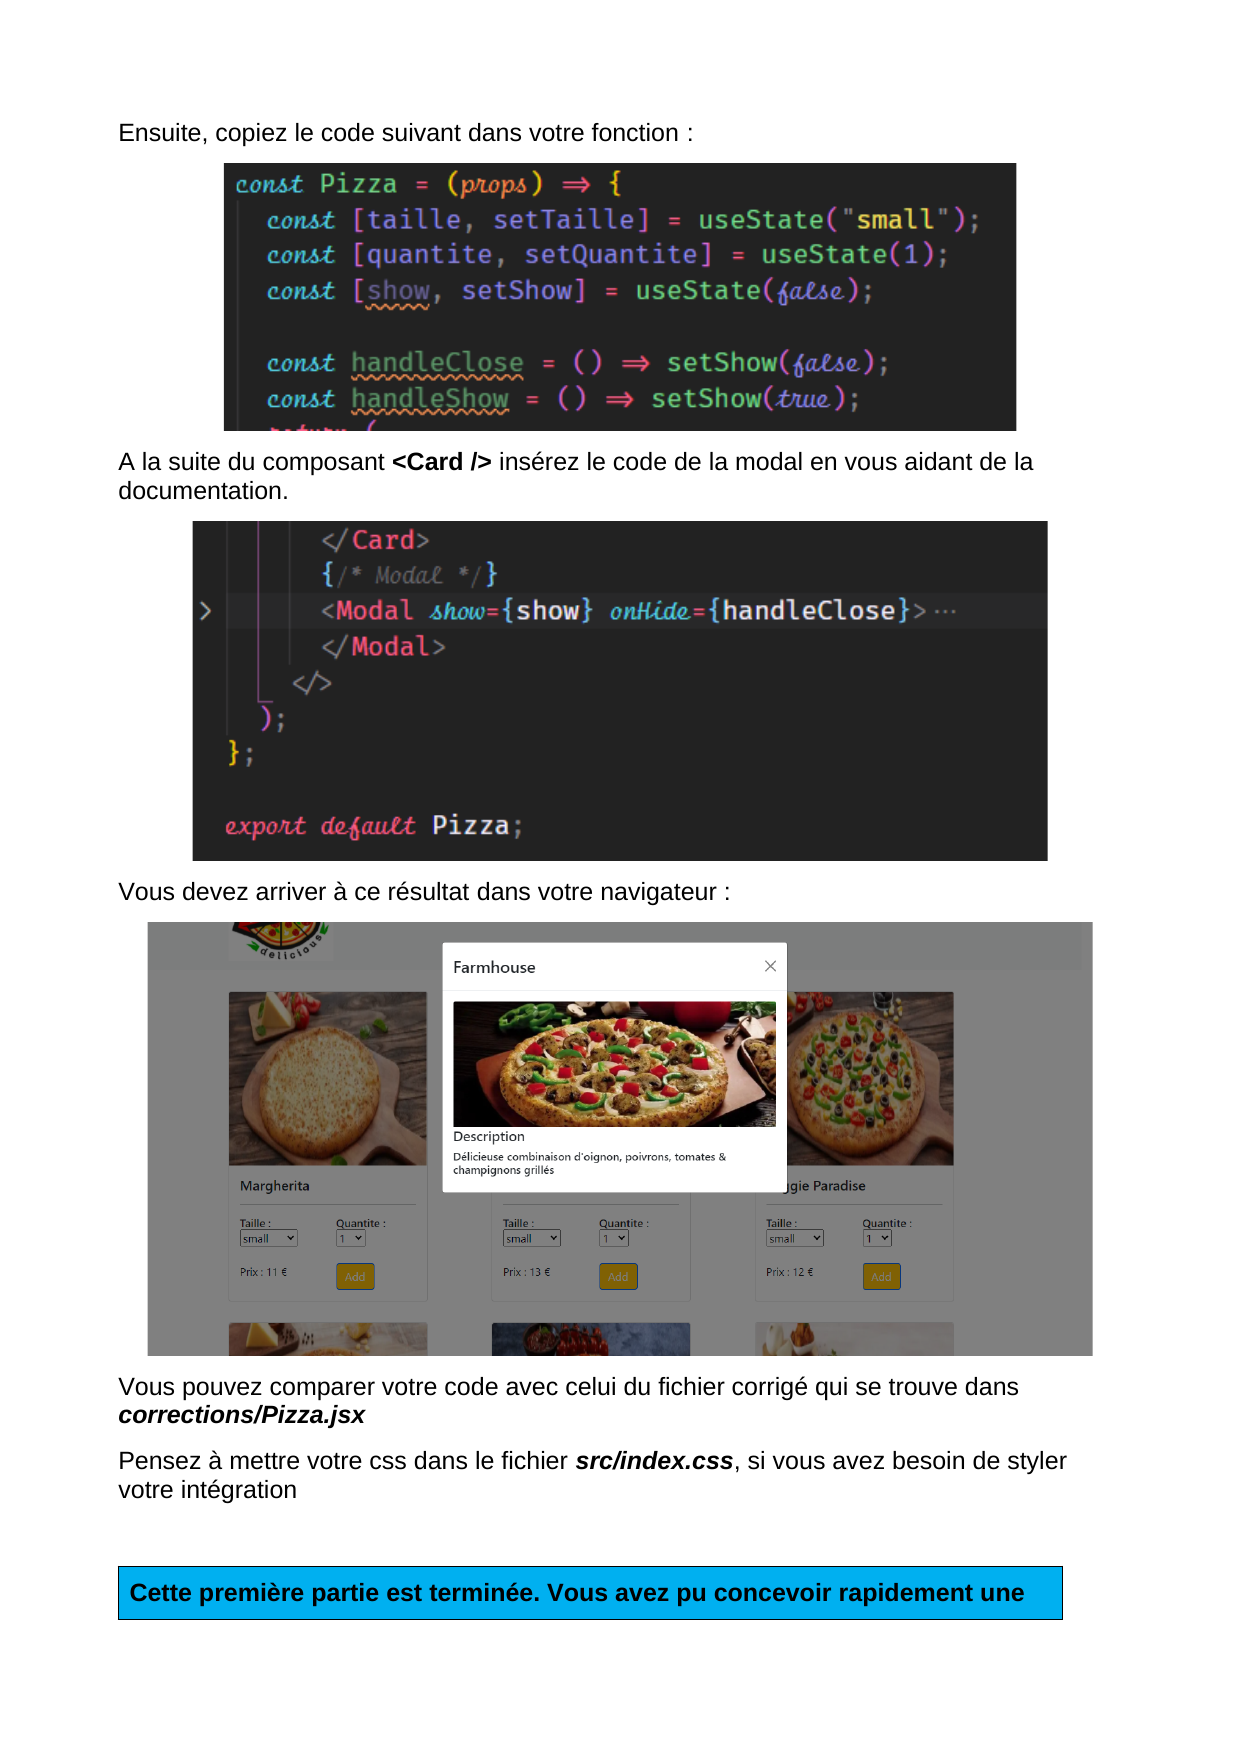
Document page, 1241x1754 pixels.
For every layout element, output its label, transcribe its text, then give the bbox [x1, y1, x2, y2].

picture [223, 163, 1017, 431]
text Vous devez arriver à ce résultat dans votre navigateur : [118, 877, 1122, 906]
text Ensuite, copiez le code suivant dans votre fonction : [118, 118, 1122, 147]
picture [147, 922, 1093, 1356]
text Pensez à mettre votre css dans le fichier src/index.css, si vous avez besoin de styler votre intégration [118, 1446, 1122, 1503]
text Vous pouvez comparer votre code avec celui du fichier corrigé qui se trouve dans corrections/Pizza.jsx [118, 1372, 1122, 1429]
table_header Cette première partie est terminée. Vous avez pu concevoir rapidement une [119, 1567, 1062, 1619]
text A la suite du composant <Card /> insérez le code de la modal en vous aidant de la documentation. [118, 447, 1122, 505]
picture [192, 521, 1048, 861]
